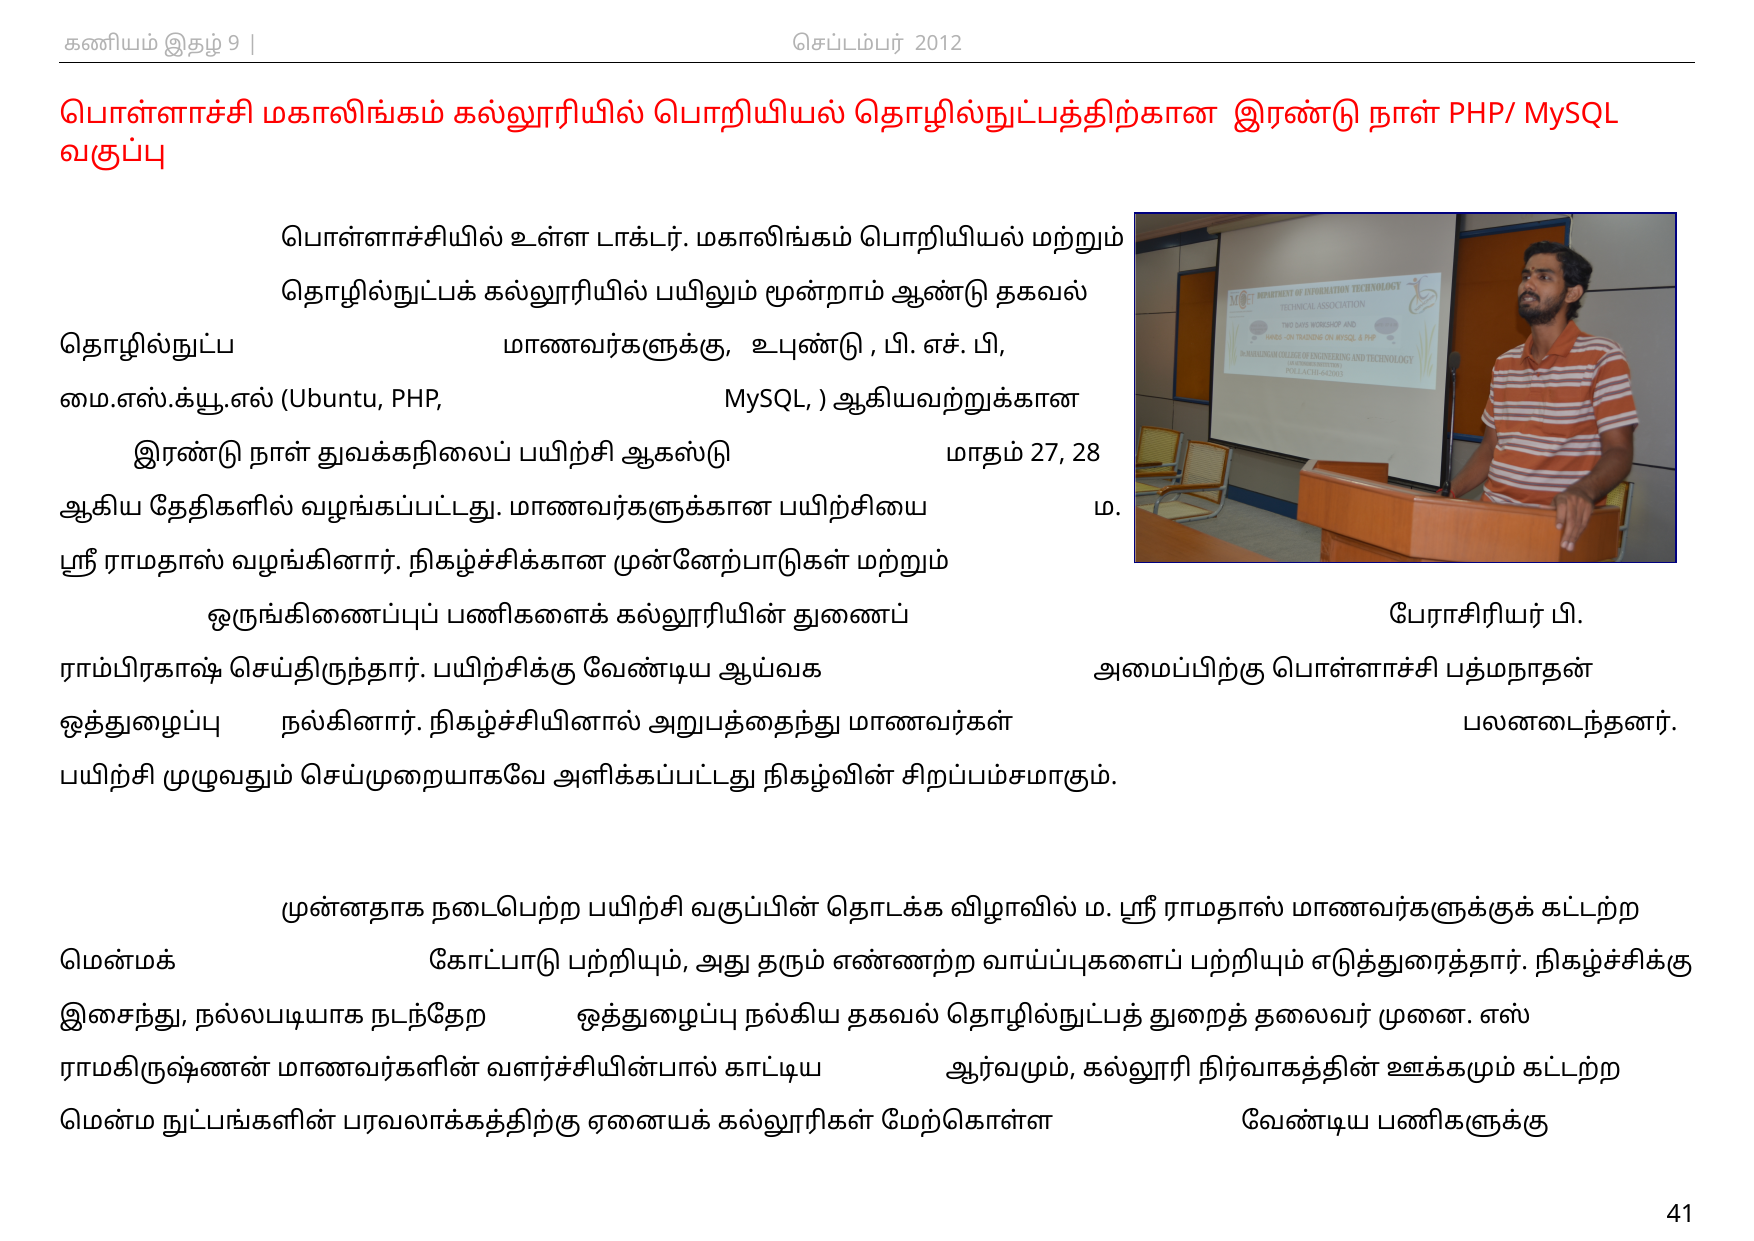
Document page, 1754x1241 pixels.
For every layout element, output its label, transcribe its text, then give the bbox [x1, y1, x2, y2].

picture [1135, 214, 1675, 562]
text முன்னதாக நடைபெற்ற பயிற்சி வகுப்பின் தொடக்க விழாவில் ம. ஸ்ரீ ராமதாஸ் மாணவர்களுக்குக் கட்டற்ற மென்மக் கோட்பாடு பற்றியும், அது தரும் எண்ணற்ற வாய்ப்புகளைப் பற்றியும் எடுத்துரைத்தார். நிகழ்ச்சிக்கு இசைந்து, நல்லபடியாக நடந்தேற ஒத்துழைப்பு நல்கிய தகவல் தொழில்நுட்பத் துறைத் தலைவர் முனை. எஸ் ராமகிருஷ்ணன் மாணவர்களின் வளர்ச்சியின்பால் காட்டிய ஆர்வமும், கல்லூரி நிர்வாகத்தின் ஊக்கமும் கட்டற்ற மென்ம நுட்பங்களின் பரவலாக்கத்திற்கு ஏனையக் கல்லூரிகள் மேற்கொள்ள வேண்டிய பணிகளுக்கு [59, 889, 1695, 1140]
text பொள்ளாச்சியில் உள்ள டாக்டர். மகாலிங்கம் பொறியியல் மற்றும் தொழில்நுட்பக் கல்லூரியில் பயிலும் மூன்றாம் ஆண்டு தகவல் தொழில்நுட்ப மாணவர்களுக்கு, உபுண்டு , பி. எச். பி, மை.எஸ்.க்யூ.எல் (Ubuntu, PHP, MySQL, ) ஆகியவற்றுக்கான இரண்டு நாள் துவக்கநிலைப் பயிற்சி ஆகஸ்டு மாதம் 27, 28 ஆகிய தேதிகளில் வழங்கப்பட்டது. மாணவர்களுக்கான பயிற்சியை ம. ஸ்ரீ ராமதாஸ் வழங்கினார். நிகழ்ச்சிக்கான முன்னேற்பாடுகள் மற்றும் ஒருங்கிணைப்புப் பணிகளைக் கல்லூரியின் துணைப் பேராசிரியர் பி. ராம்பிரகாஷ் செய்திருந்தார். பயிற்சிக்கு வேண்டிய ஆய்வக அமைப்பிற்கு பொள்ளாச்சி பத்மநாதன் ஒத்துழைப்பு நல்கினார். நிகழ்ச்சியினால் அறுபத்தைந்து மாணவர்கள் பலனடைந்தனர். பயிற்சி முழுவதும் செய்முறையாகவே அளிக்கப்பட்டது நிகழ்வின் சிறப்பம்சமாகும். [59, 219, 1695, 795]
text பொள்ளாச்சி மகாலிங்கம் கல்லூரியில் பொறியியல் தொழில்நுட்பத்திற்கான இரண்டு நாள் PHP/ MySQL வகுப்பு [59, 92, 1695, 173]
